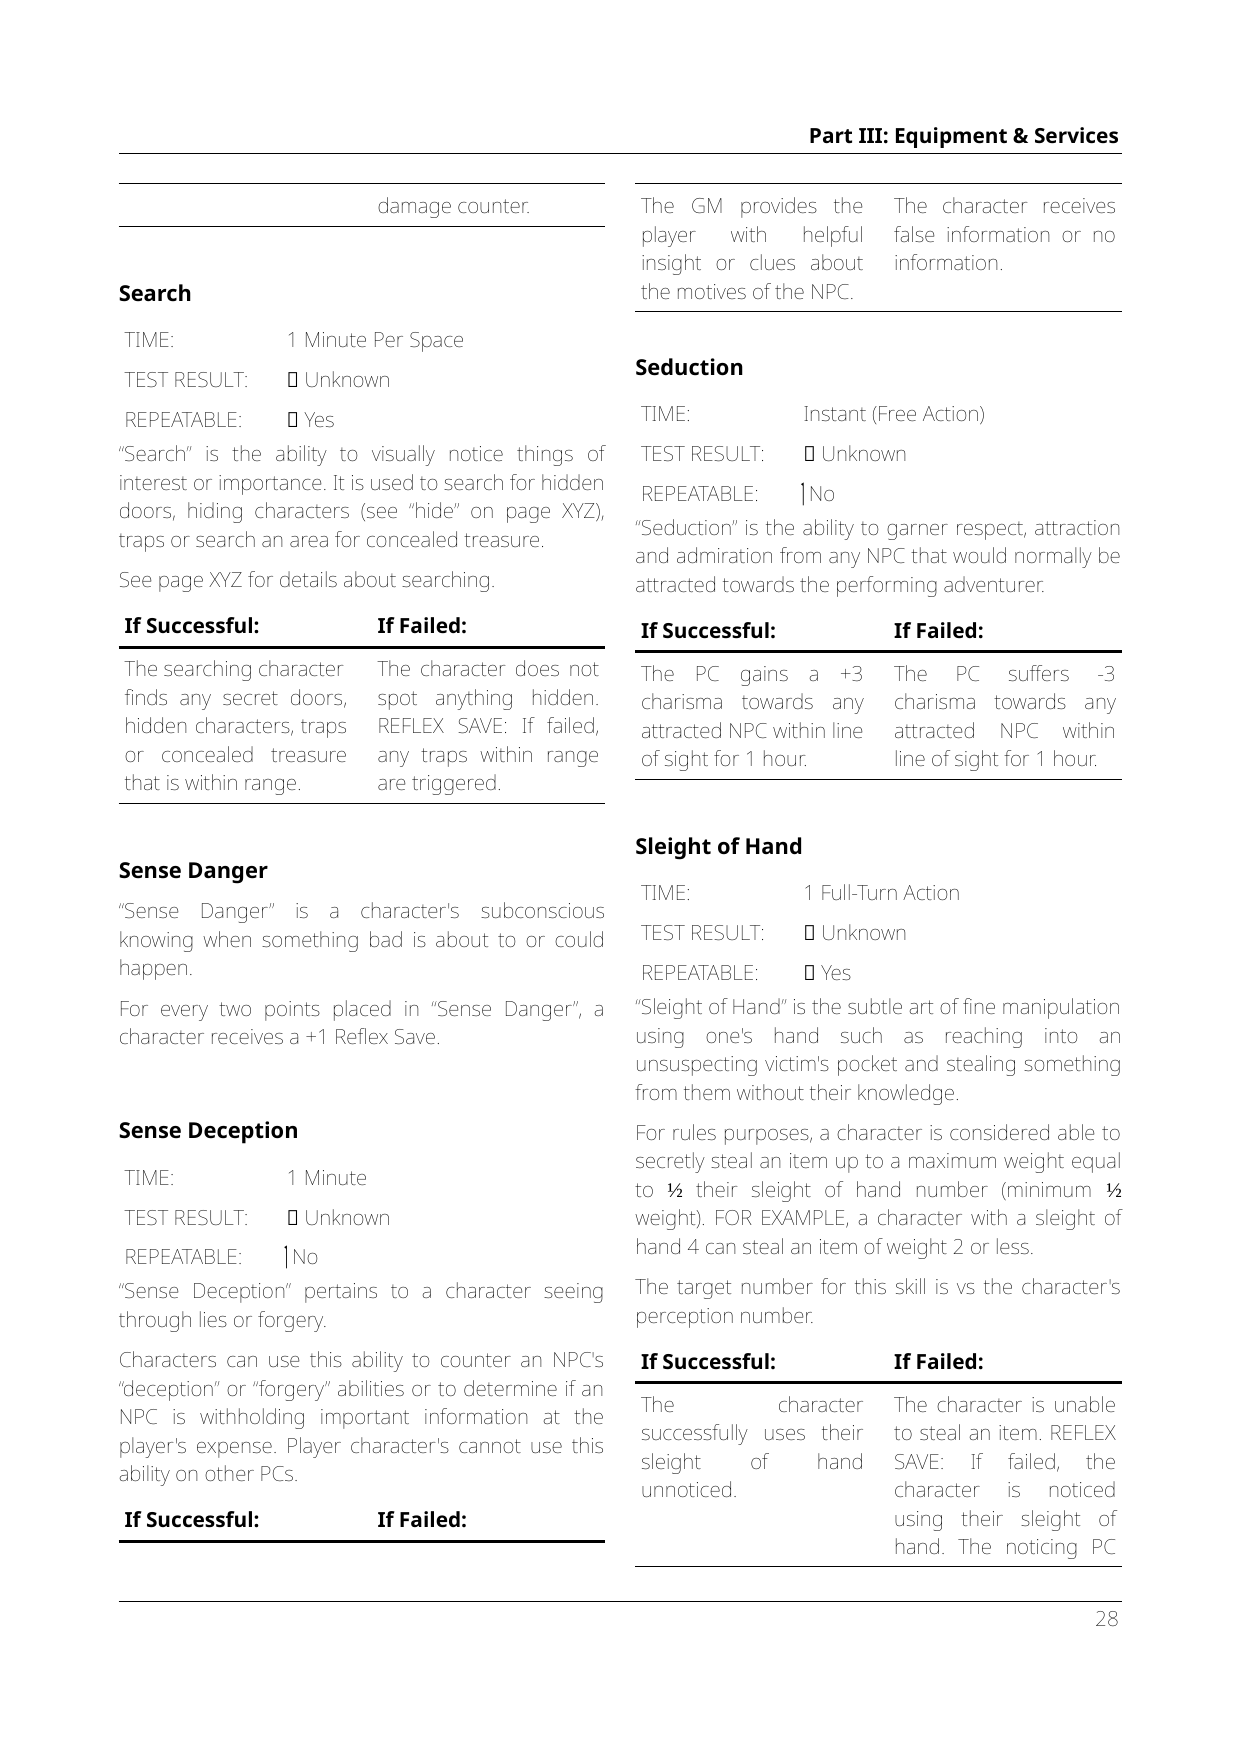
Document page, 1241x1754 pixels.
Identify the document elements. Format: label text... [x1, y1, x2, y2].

table_cell [119, 184, 353, 226]
text “Sleight of Hand” is the subtle art of fine manipulation using one's hand such as reaching into an unsuspecting victim's pocket and stealing something from them without their knowledge. [635, 992, 1122, 1106]
table_cell [869, 1384, 888, 1566]
text “Search” is the ability to visually notice things of interest or importance. It is used to search for hidden doors, hiding characters (see “hide” on page XYZ), traps or search an area for concealed treasure. [118, 439, 605, 553]
table_header [353, 606, 372, 646]
table_cell The PC suffers -3 charisma towards any attracted NPC within line of sight for 1 hour. [888, 653, 1122, 778]
table_header If Successful: [119, 1500, 353, 1539]
table_header Instant (Free Action) [797, 393, 1122, 433]
text Search [118, 278, 605, 308]
table_cell The GM provides the player with helpful insight or clues about the motives of the NPC. [635, 184, 869, 311]
text Sleight of Hand [635, 831, 1122, 861]
table_header If Successful: [119, 606, 353, 646]
table_cell The PC gains a +3 charisma towards any attracted NPC within line of sight for 1 hour. [635, 653, 869, 778]
table_cell [353, 649, 372, 802]
text See page XYZ for details about searching. [118, 565, 605, 594]
table_cell REPEATABLE: [119, 400, 281, 439]
table_cell REPEATABLE: [635, 953, 797, 992]
text “Seduction” is the ability to garner respect, attraction and admiration from any NPC that would normally be attracted towards the performing adventurer. [635, 513, 1122, 598]
table_header TIME: [119, 1157, 281, 1197]
table_cell REPEATABLE: [635, 473, 797, 513]
table_cell [869, 184, 888, 311]
table_cell  Yes [797, 953, 1122, 992]
table_header If Failed: [888, 1341, 1122, 1381]
table_header If Failed: [372, 1500, 605, 1539]
text “Sense Deception” pertains to a character seeing through lies or forgery. [118, 1277, 605, 1333]
table_cell [869, 653, 888, 778]
text For rules purposes, a character is considered able to secretly steal an item up to a maximum weight equal to ½ their sleight of hand number (minimum ½ weight). FOR EXAMPLE, a character with a sleight of hand 4 can steal an item of weight 2 or less. [635, 1118, 1122, 1260]
table_cell The character receives false information or no information. [888, 184, 1122, 311]
table_header If Successful: [635, 1341, 869, 1381]
table_cell  Unknown [797, 913, 1122, 952]
table_header 1 Minute Per Space [281, 320, 605, 360]
table_cell The searching character finds any secret doors, hidden characters, traps or concealed treasure that is within range. [119, 649, 353, 802]
table_header 1 Full-Turn Action [797, 873, 1122, 913]
text Characters can use this ability to counter an NPC's “deception” or “forgery” abilities or to determine if an NPC is withholding important information at the player's expense. Player character's cannot use this ability on other PCs. [118, 1346, 605, 1488]
table_header If Failed: [888, 610, 1122, 650]
table_cell  No [281, 1237, 605, 1277]
table_cell TEST RESULT: [635, 433, 797, 473]
table_header TIME: [635, 873, 797, 913]
text The target number for this skill is vs the character's perception number. [635, 1272, 1122, 1329]
table_cell  No [797, 473, 1122, 513]
table_cell The character does not spot anything hidden. REFLEX SAVE: If failed, any traps within range are triggered. [372, 649, 605, 802]
text Seduction [635, 351, 1122, 381]
text Sense Danger [118, 855, 605, 885]
table_cell The character successfully uses their sleight of hand unnoticed. [635, 1384, 869, 1566]
table_header 1 Minute [281, 1157, 605, 1197]
table_cell TEST RESULT: [635, 913, 797, 952]
table_header TIME: [119, 320, 281, 360]
table_cell TEST RESULT: [119, 360, 281, 400]
table_header If Failed: [372, 606, 605, 646]
table_cell  Unknown [281, 1197, 605, 1237]
table_header [353, 1500, 372, 1539]
text “Sense Danger” is a character's subconscious knowing when something bad is about to or could happen. [118, 897, 605, 982]
table_header [869, 1341, 888, 1381]
text Sense Deception [118, 1115, 605, 1145]
table_header If Successful: [635, 610, 869, 650]
table_header [869, 610, 888, 650]
table_cell damage counter. [372, 184, 605, 226]
table_cell  Unknown [281, 360, 605, 400]
table_cell The character is unable to steal an item. REFLEX SAVE: If failed, the character is noticed using their sleight of hand. The noticing PC [888, 1384, 1122, 1566]
table_header TIME: [635, 393, 797, 433]
table_cell REPEATABLE: [119, 1237, 281, 1277]
table_cell [353, 184, 372, 226]
table_cell TEST RESULT: [119, 1197, 281, 1237]
text For every two points placed in “Sense Danger”, a character receives a +1 Reflex Save. [118, 994, 605, 1051]
table_cell  Unknown [797, 433, 1122, 473]
table_cell  Yes [281, 400, 605, 439]
